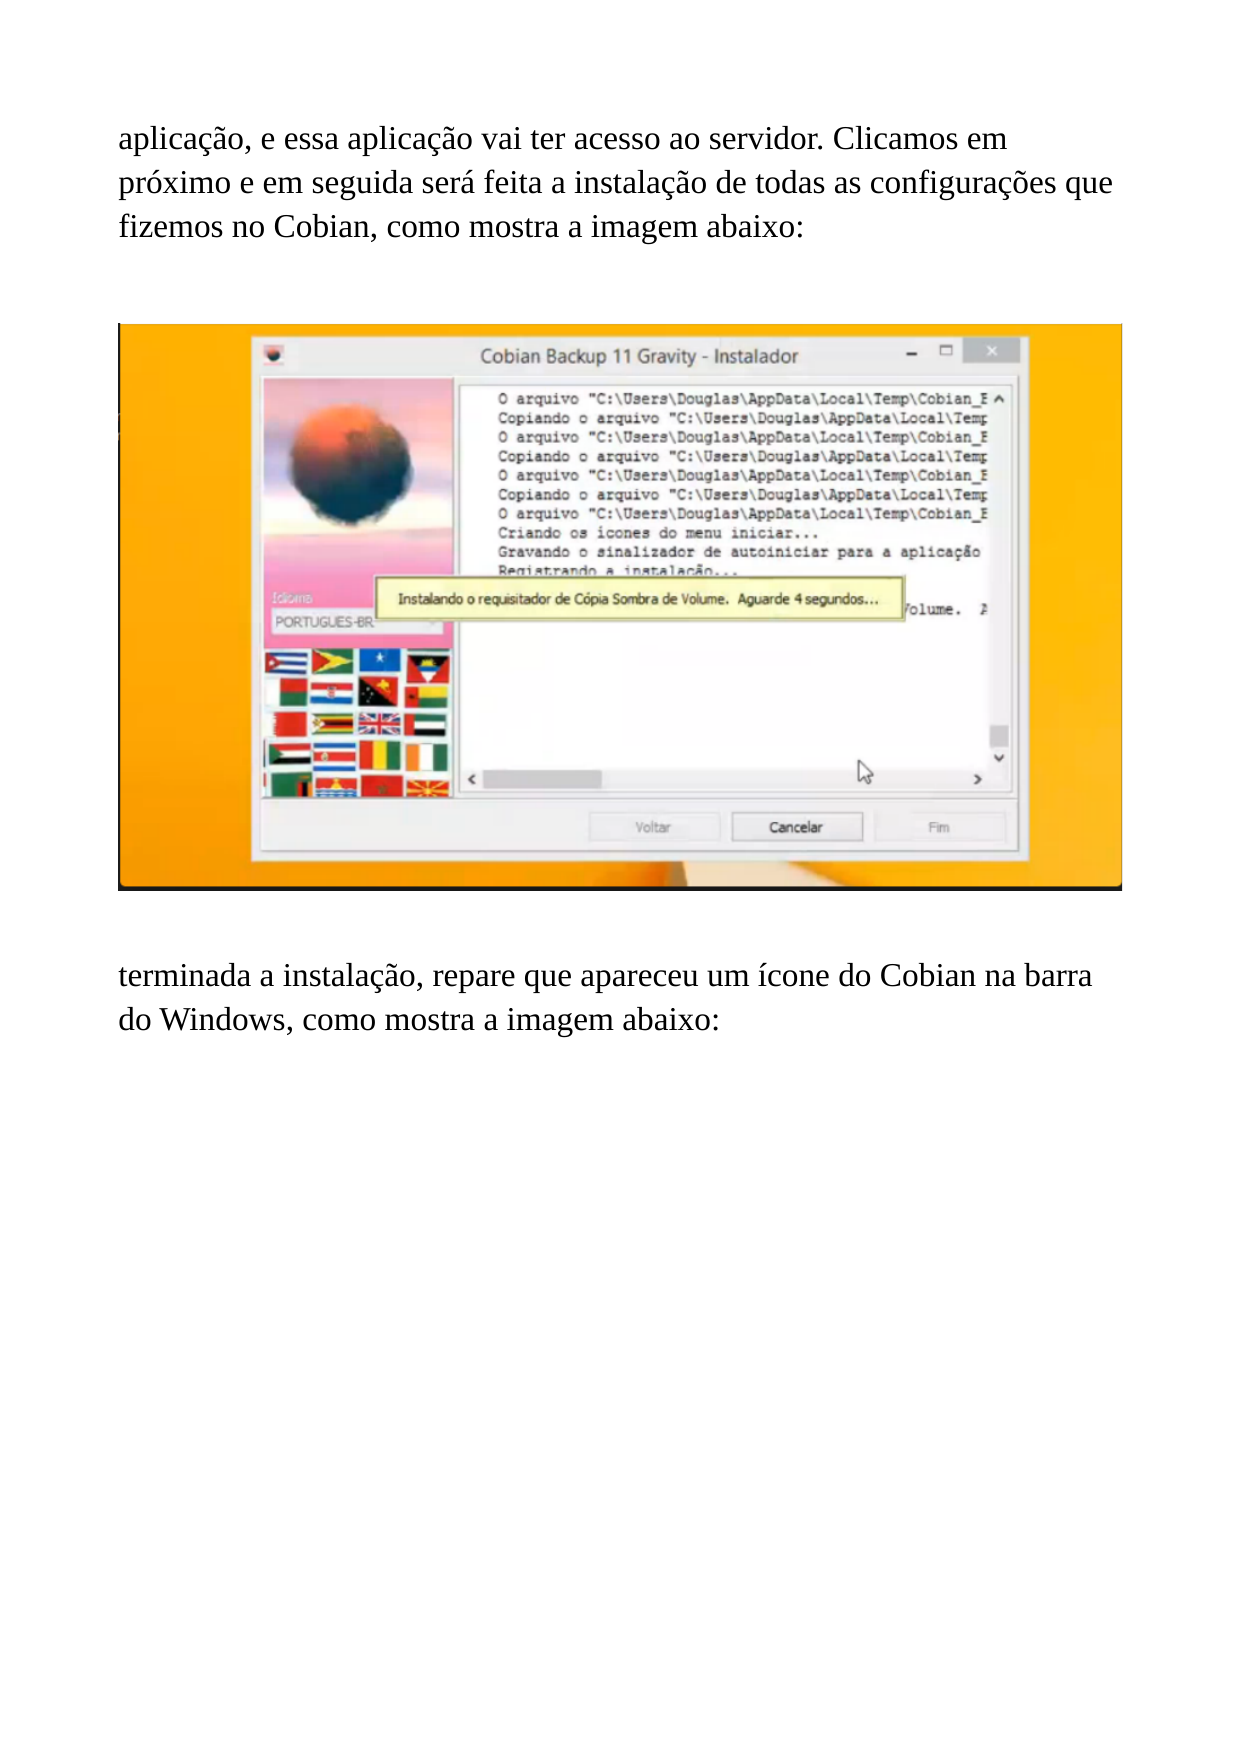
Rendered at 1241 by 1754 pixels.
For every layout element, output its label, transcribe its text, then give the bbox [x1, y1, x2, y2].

text aplicação, e essa aplicação vai ter acesso ao servidor. Clicamos em próximo e em seguida será feita a instalação de todas as configurações que fizemos no Cobian, como mostra a imagem abaixo: [118, 118, 1122, 244]
picture [118, 323, 1123, 891]
text terminada a instalação, repare que apareceu um ícone do Cobian na barra do Windows, como mostra a imagem abaixo: [118, 955, 1122, 1038]
